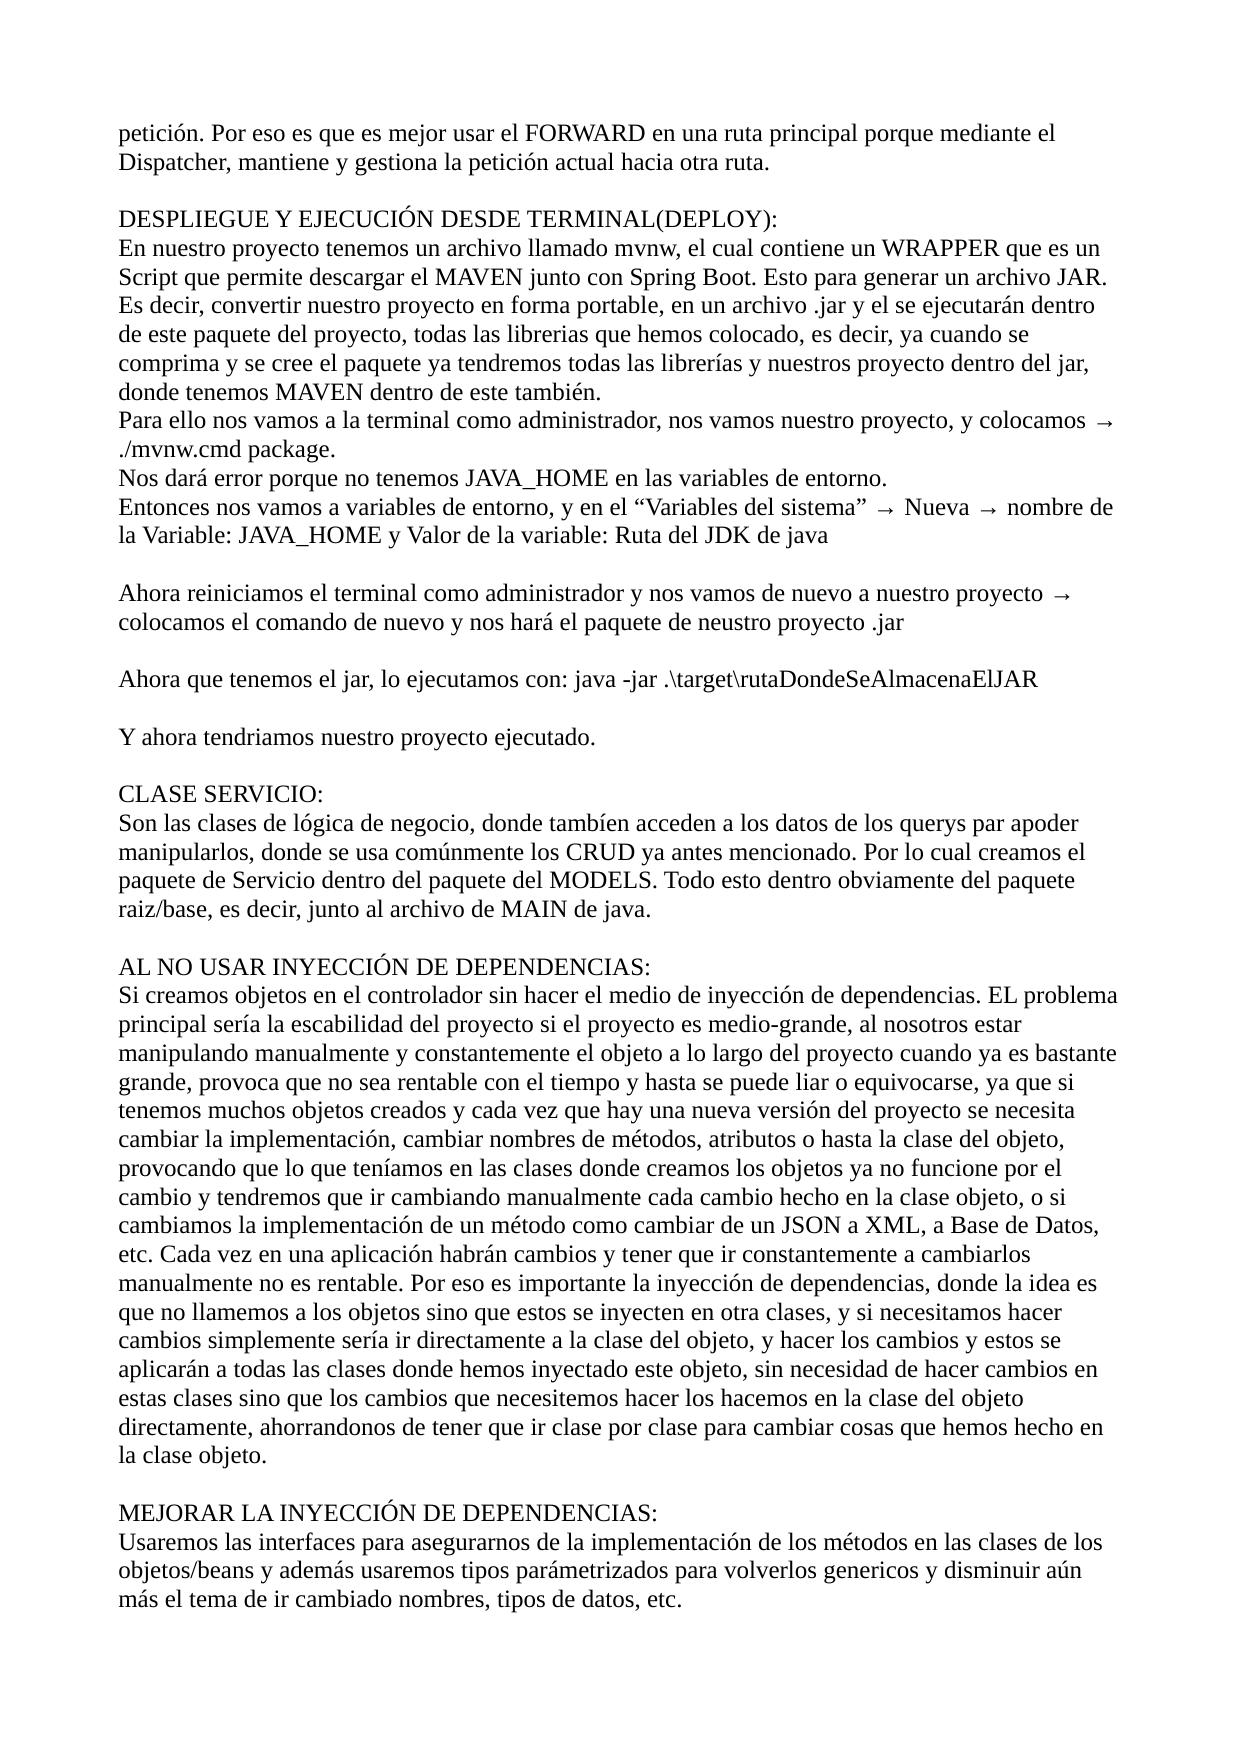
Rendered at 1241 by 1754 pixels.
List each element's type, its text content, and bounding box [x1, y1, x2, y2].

text Usaremos las interfaces para asegurarnos de la implementación de los métodos en las clases de los objetos/beans y además usaremos tipos parámetrizados para volverlos genericos y disminuir aún más el tema de ir cambiado nombres, tipos de datos, etc. [118, 1527, 1122, 1613]
text Nos dará error porque no tenemos JAVA_HOME en las variables de entorno. [118, 463, 1122, 492]
text Y ahora tendriamos nuestro proyecto ejecutado. [118, 722, 1122, 751]
text Entonces nos vamos a variables de entorno, y en el “Variables del sistema” → Nueva → nombre de la Variable: JAVA_HOME y Valor de la variable: Ruta del JDK de java [118, 492, 1122, 549]
text Si creamos objetos en el controlador sin hacer el medio de inyección de dependencias. EL problema principal sería la escabilidad del proyecto si el proyecto es medio-grande, al nosotros estar manipulando manualmente y constantemente el objeto a lo largo del proyecto cuando ya es bastante grande, provoca que no sea rentable con el tiempo y hasta se puede liar o equivocarse, ya que si tenemos muchos objetos creados y cada vez que hay una nueva versión del proyecto se necesita cambiar la implementación, cambiar nombres de métodos, atributos o hasta la clase del objeto, provocando que lo que teníamos en las clases donde creamos los objetos ya no funcione por el cambio y tendremos que ir cambiando manualmente cada cambio hecho en la clase objeto, o si cambiamos la implementación de un método como cambiar de un JSON a XML, a Base de Datos, etc. Cada vez en una aplicación habrán cambios y tener que ir constantemente a cambiarlos manualmente no es rentable. Por eso es importante la inyección de dependencias, donde la idea es que no llamemos a los objetos sino que estos se inyecten en otra clases, y si necesitamos hacer cambios simplemente sería ir directamente a la clase del objeto, y hacer los cambios y estos se aplicarán a todas las clases donde hemos inyectado este objeto, sin necesidad de hacer cambios en estas clases sino que los cambios que necesitemos hacer los hacemos en la clase del objeto directamente, ahorrandonos de tener que ir clase por clase para cambiar cosas que hemos hecho en la clase objeto. [118, 981, 1122, 1469]
text Ahora que tenemos el jar, lo ejecutamos con: java -jar .\target\rutaDondeSeAlmacenaElJAR [118, 664, 1122, 693]
text petición. Por eso es que es mejor usar el FORWARD en una ruta principal porque mediante el Dispatcher, mantiene y gestiona la petición actual hacia otra ruta. [118, 118, 1122, 176]
text MEJORAR LA INYECCIÓN DE DEPENDENCIAS: [118, 1498, 1122, 1527]
text Son las clases de lógica de negocio, donde tambíen acceden a los datos de los querys par apoder manipularlos, donde se usa comúnmente los CRUD ya antes mencionado. Por lo cual creamos el paquete de Servicio dentro del paquete del MODELS. Todo esto dentro obviamente del paquete raiz/base, es decir, junto al archivo de MAIN de java. [118, 808, 1122, 923]
text Para ello nos vamos a la terminal como administrador, nos vamos nuestro proyecto, y colocamos → ./mvnw.cmd package. [118, 406, 1122, 463]
text CLASE SERVICIO: [118, 779, 1122, 808]
text Ahora reiniciamos el terminal como administrador y nos vamos de nuevo a nuestro proyecto → colocamos el comando de nuevo y nos hará el paquete de neustro proyecto .jar [118, 578, 1122, 636]
text En nuestro proyecto tenemos un archivo llamado mvnw, el cual contiene un WRAPPER que es un Script que permite descargar el MAVEN junto con Spring Boot. Esto para generar un archivo JAR. Es decir, convertir nuestro proyecto en forma portable, en un archivo .jar y el se ejecutarán dentro de este paquete del proyecto, todas las librerias que hemos colocado, es decir, ya cuando se comprima y se cree el paquete ya tendremos todas las librerías y nuestros proyecto dentro del jar, donde tenemos MAVEN dentro de este también. [118, 233, 1122, 406]
text AL NO USAR INYECCIÓN DE DEPENDENCIAS: [118, 952, 1122, 981]
text DESPLIEGUE Y EJECUCIÓN DESDE TERMINAL(DEPLOY): [118, 204, 1122, 233]
